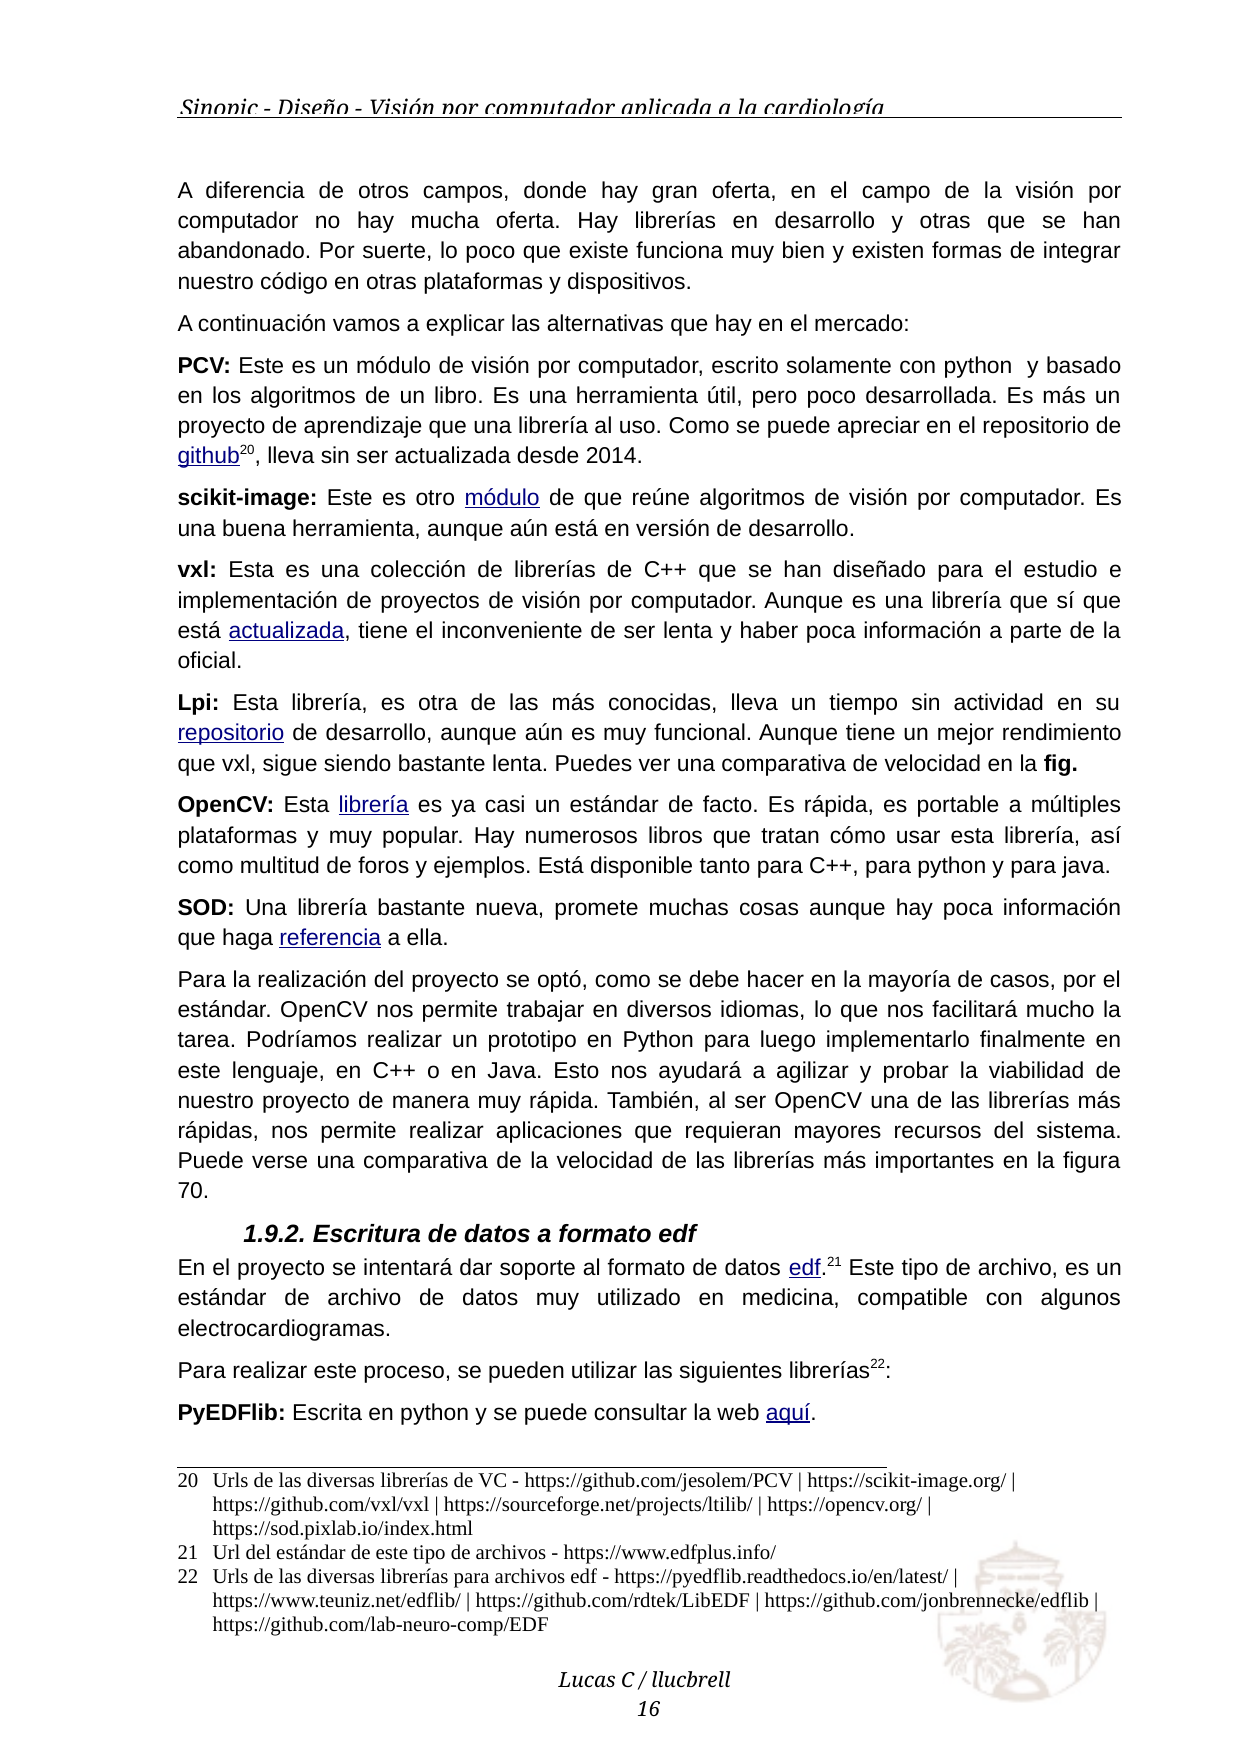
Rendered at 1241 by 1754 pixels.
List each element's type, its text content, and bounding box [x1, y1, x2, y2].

text Urls de las diversas librerías de VC - https://github.com/jesolem/PCV | https://scikit-image.org/ | https://github.com/vxl/vxl | https://sourceforge.net/projects/ltilib/ | https://opencv.org/ | https://sod.pixlab.io/index.html [177, 1467, 1122, 1540]
text OpenCV: Esta librería es ya casi un estándar de facto. Es rápida, es portable a múltiples plataformas y muy popular. Hay numerosos libros que tratan cómo usar esta librería, así como multitud de foros y ejemplos. Está disponible tanto para C++, para python y para java. [177, 791, 1122, 878]
text Url del estándar de este tipo de archivos - https://www.edfplus.info/ [177, 1540, 1122, 1564]
text SOD: Una librería bastante nueva, promete muchas cosas aunque hay poca información que haga referencia a ella. [177, 894, 1122, 950]
text Urls de las diversas librerías para archivos edf - https://pyedflib.readthedocs.io/en/latest/ | https://www.teuniz.net/edflib/ | https://github.com/rdtek/LibEDF | https://github.com/jonbrennecke/edflib | https://github.com/lab-neuro-comp/EDF [177, 1564, 1122, 1636]
text A diferencia de otros campos, donde hay gran oferta, en el campo de la visión por computador no hay mucha oferta. Hay librerías en desarrollo y otras que se han abandonado. Por suerte, lo poco que existe funciona muy bien y existen formas de integrar nuestro código en otras plataformas y dispositivos. [177, 177, 1122, 294]
text Lpi: Esta librería, es otra de las más conocidas, lleva un tiempo sin actividad en su repositorio de desarrollo, aunque aún es muy funcional. Aunque tiene un mejor rendimiento que vxl, sigue siendo bastante lenta. Puedes ver una comparativa de velocidad en la fig. [177, 689, 1122, 776]
text PyEDFlib: Escrita en python y se puede consultar la web aquí. [177, 1398, 1122, 1425]
text scikit-image: Este es otro módulo de que reúne algoritmos de visión por computador. Es una buena herramienta, aunque aún está en versión de desarrollo. [177, 484, 1122, 541]
text En el proyecto se intentará dar soporte al formato de datos edf. Este tipo de archivo, es un estándar de archivo de datos muy utilizado en medicina, compatible con algunos electrocardiogramas. [177, 1254, 1122, 1341]
text PCV: Este es un módulo de visión por computador, escrito solamente con python y basado en los algoritmos de un libro. Es una herramienta útil, pero poco desarrollada. Es más un proyecto de aprendizaje que una librería al uso. Como se puede apreciar en el repositorio de github, lleva sin ser actualizada desde 2014. [177, 352, 1122, 469]
text Para la realización del proyecto se optó, como se debe hacer en la mayoría de casos, por el estándar. OpenCV nos permite trabajar en diversos idiomas, lo que nos facilitará mucho la tarea. Podríamos realizar un prototipo en Python para luego implementarlo finalmente en este lenguaje, en C++ o en Java. Esto nos ayudará a agilizar y probar la viabilidad de nuestro proyecto de manera muy rápida. También, al ser OpenCV una de las librerías más rápidas, nos permite realizar aplicaciones que requieran mayores recursos del sistema. Puede verse una comparativa de la velocidad de las librerías más importantes en la figura 70. [177, 966, 1122, 1204]
text vxl: Esta es una colección de librerías de C++ que se han diseñado para el estudio e implementación de proyectos de visión por computador. Aunque es una librería que sí que está actualizada, tiene el inconveniente de ser lenta y haber poca información a parte de la oficial. [177, 556, 1122, 673]
list Escritura de datos a formato edf [177, 1219, 1122, 1248]
text Para realizar este proceso, se pueden utilizar las siguientes librerías: [177, 1357, 1122, 1383]
text A continuación vamos a explicar las alternativas que hay en el mercado: [177, 310, 1122, 336]
